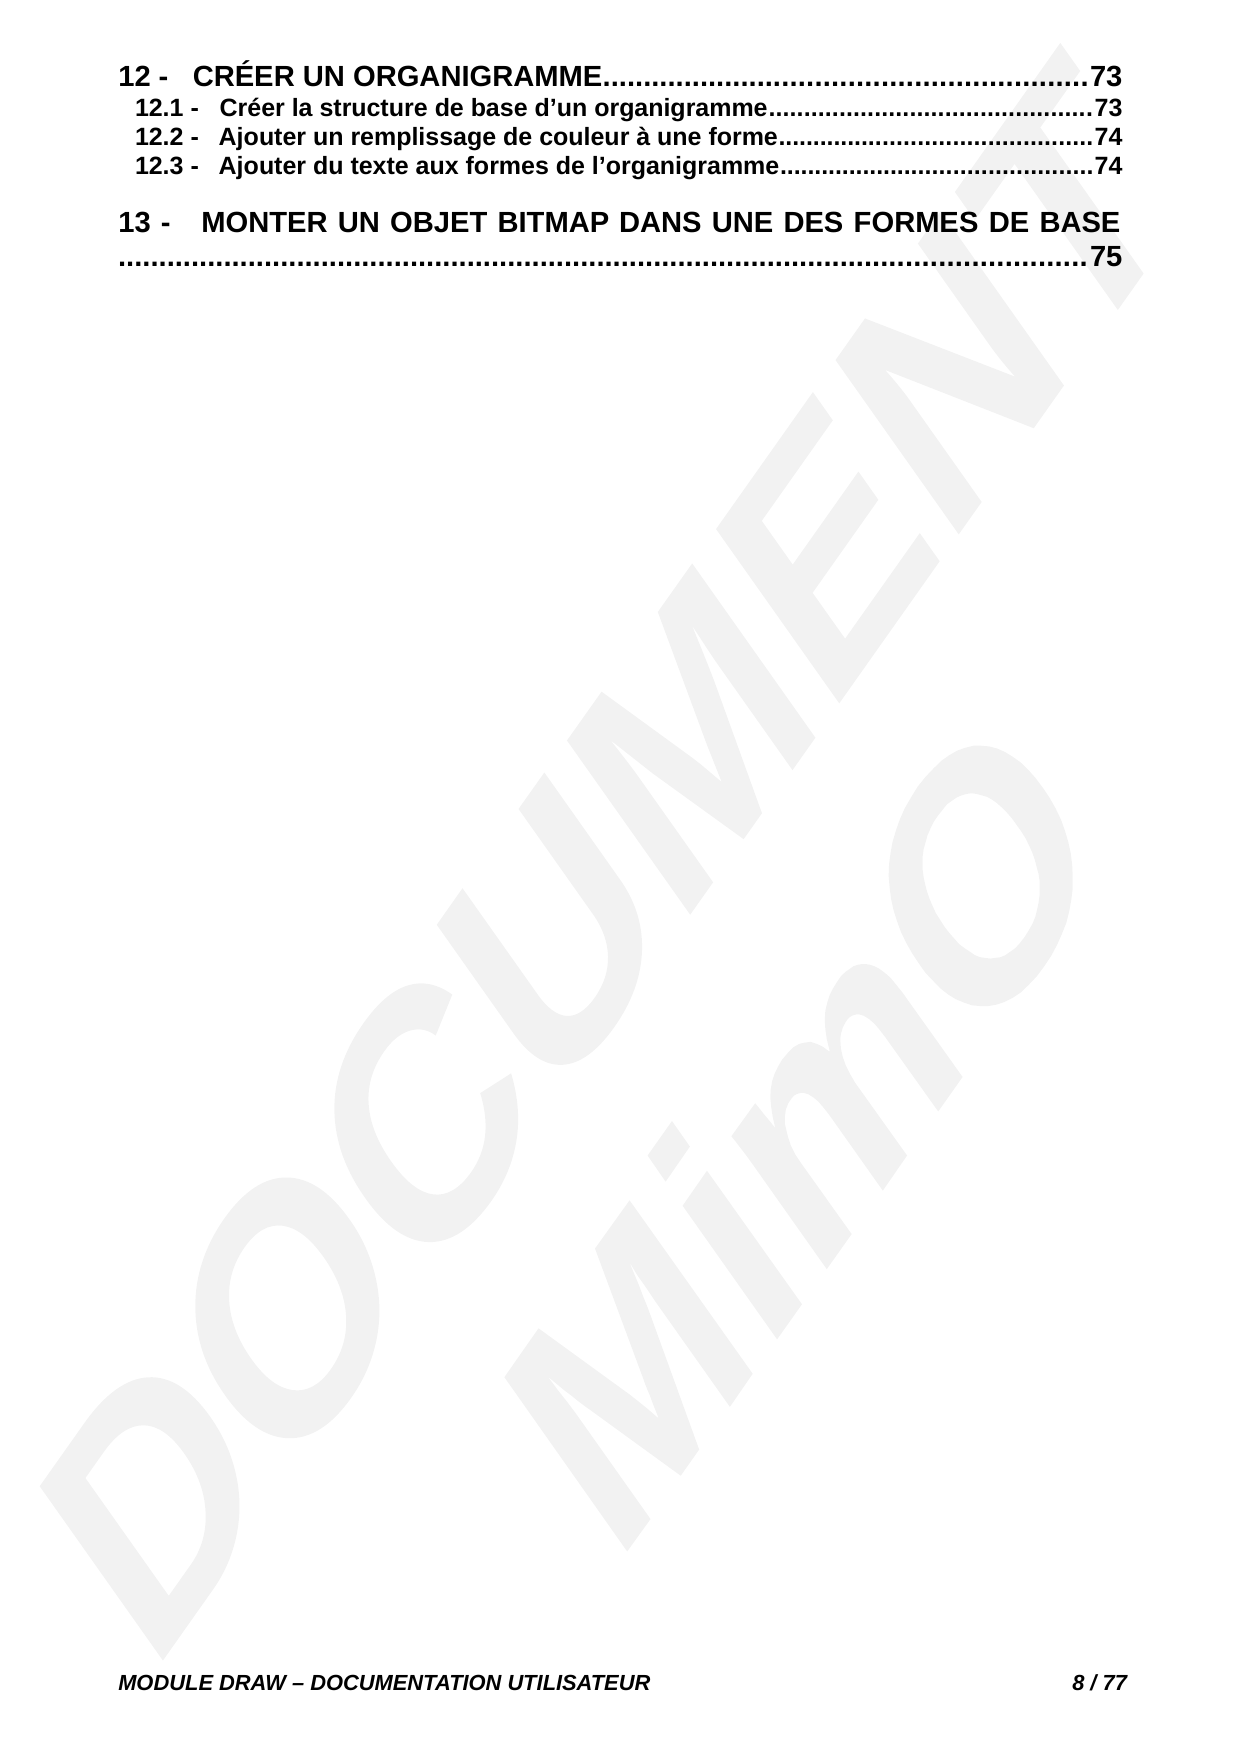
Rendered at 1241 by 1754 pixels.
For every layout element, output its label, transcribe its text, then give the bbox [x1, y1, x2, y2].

text 12.1 - Créer la structure de base d’un organigramme 73 [135, 93, 1122, 122]
text 12.2 - Ajouter un remplissage de couleur à une forme 74 [135, 122, 1122, 151]
text 13 - Monter un objet bitmap dans une des formes de base 75 [118, 205, 1122, 272]
text 12.3 - Ajouter du texte aux formes de l’organigramme 74 [135, 151, 1122, 179]
text 12 - créer un organigramme 73 [118, 59, 1122, 93]
